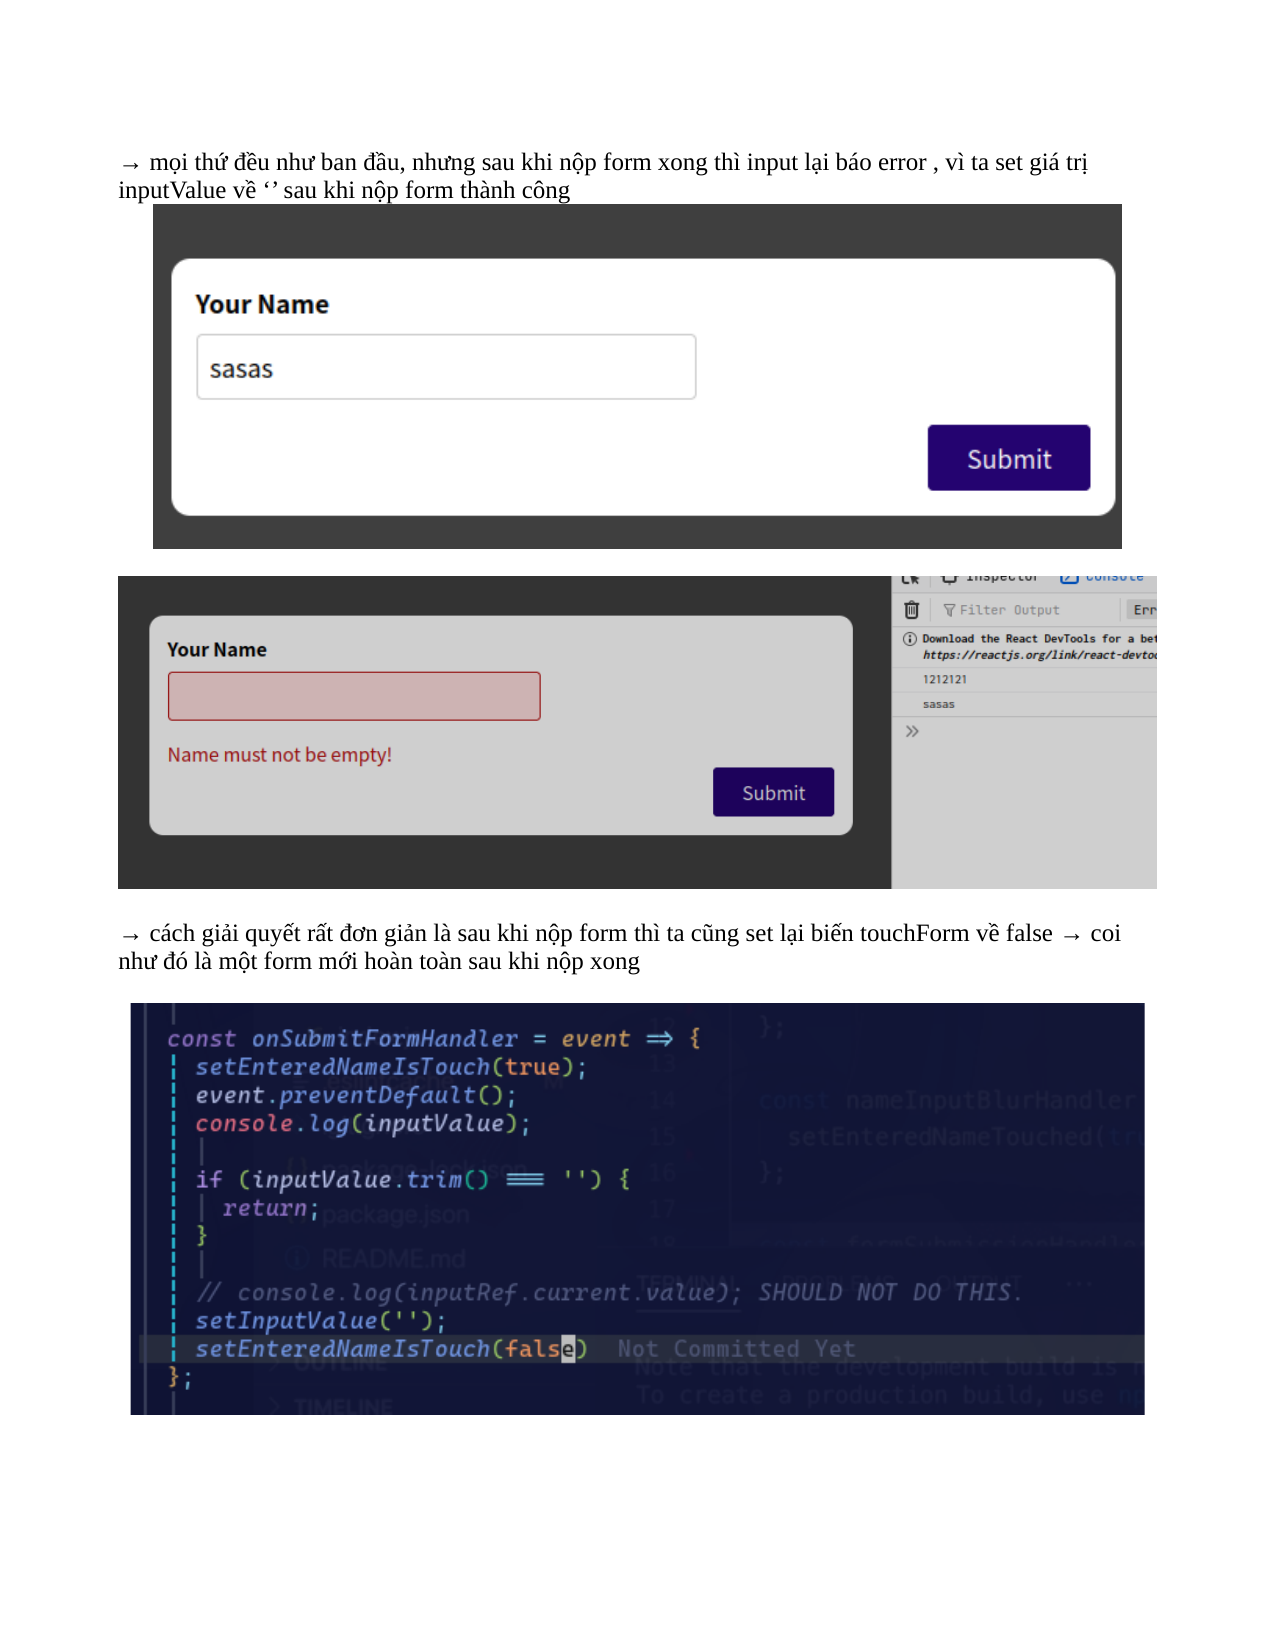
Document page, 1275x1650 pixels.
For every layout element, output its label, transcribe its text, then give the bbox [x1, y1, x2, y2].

text → cách giải quyết rất đơn giản là sau khi nộp form thì ta cũng set lại biến touchForm về false → coi như đó là một form mới hoàn toàn sau khi nộp xong [118, 918, 1157, 975]
picture [153, 204, 1122, 549]
text → mọi thứ đều như ban đầu, nhưng sau khi nộp form xong thì input lại báo error , vì ta set giá trị inputValue về ‘’ sau khi nộp form thành công [118, 147, 1157, 204]
picture [118, 576, 1157, 889]
picture [130, 1003, 1145, 1415]
